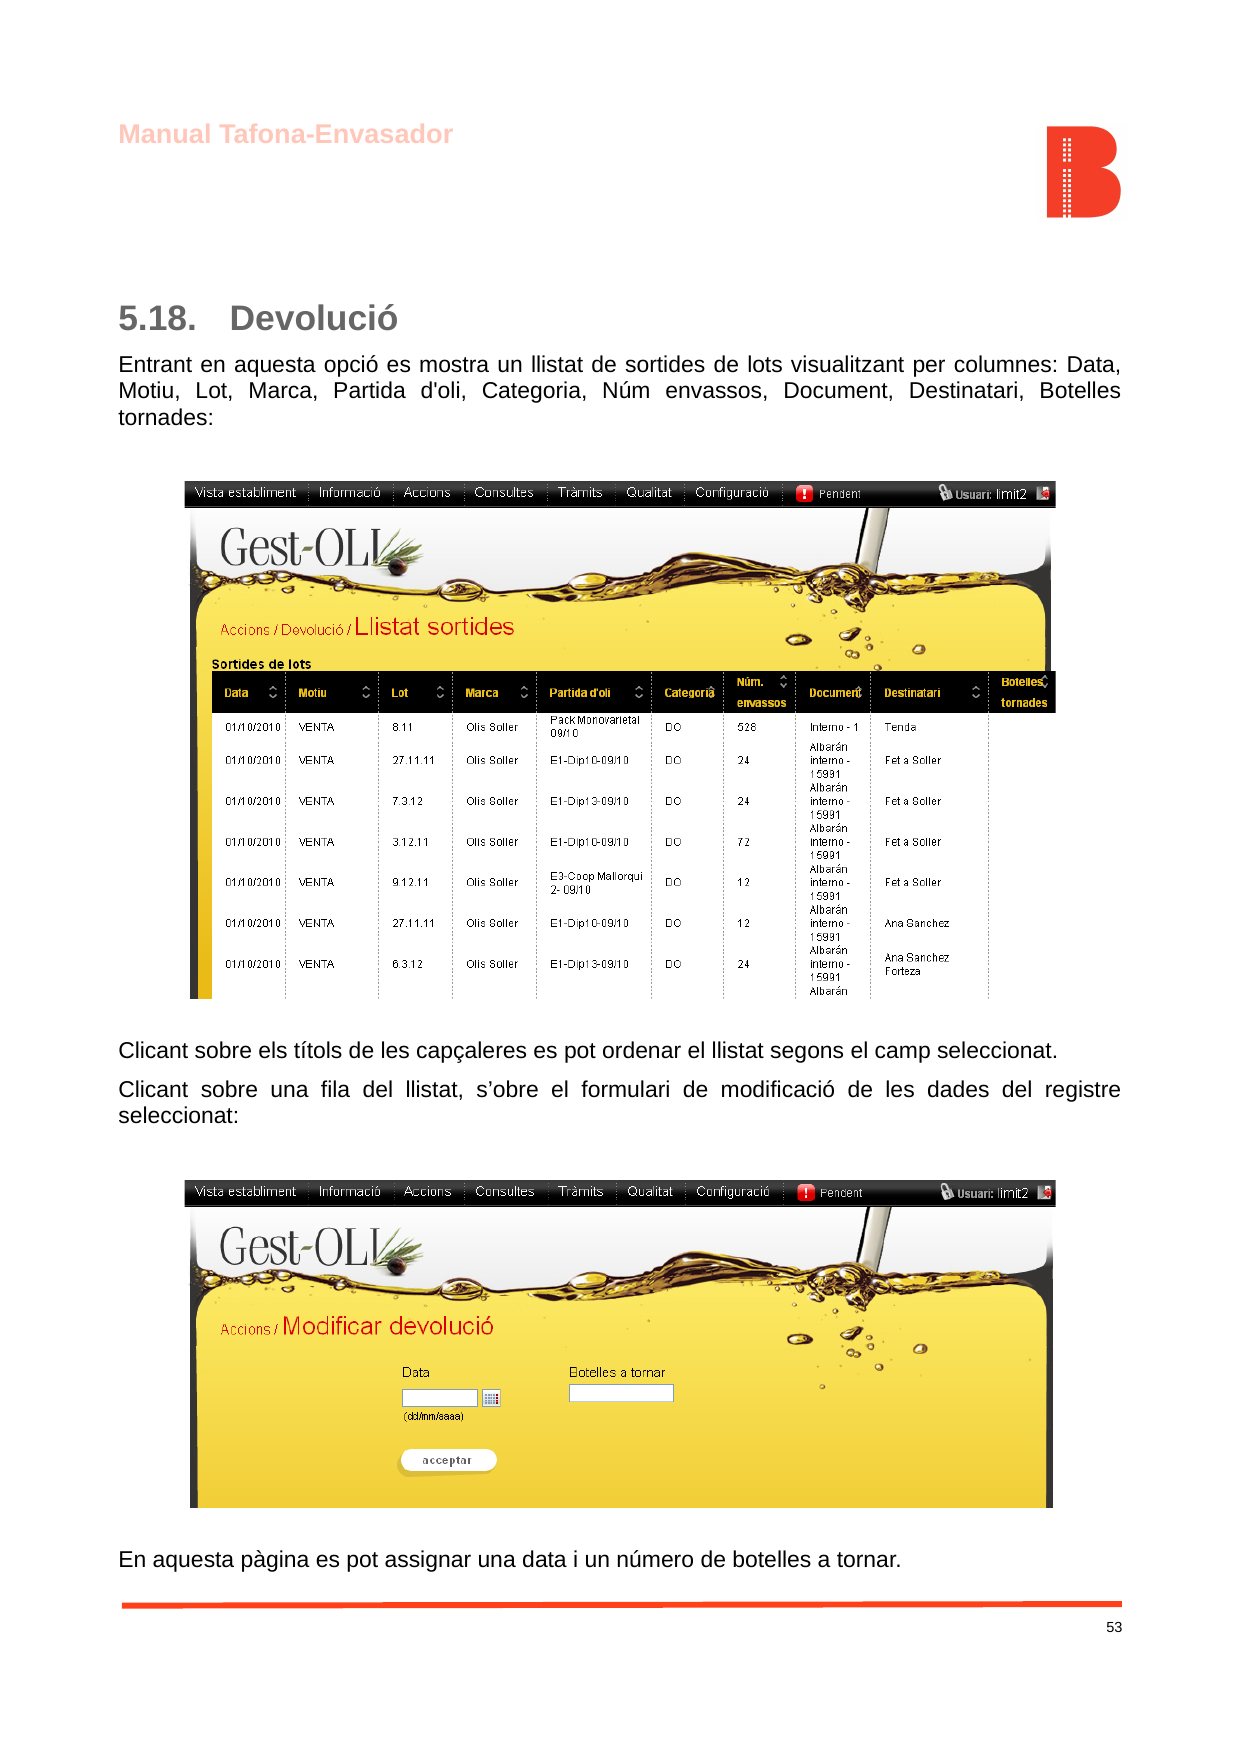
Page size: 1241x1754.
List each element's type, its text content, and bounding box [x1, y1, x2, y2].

text Entrant en aquesta opció es mostra un llistat de sortides de lots visualitzant per columnes: Data, Motiu, Lot, Marca, Partida d'oli, Categoria, Núm envassos, Document, Destinatari, Botelles tornades: [118, 351, 1122, 430]
picture [1036, 124, 1130, 221]
picture [184, 481, 1056, 999]
text En aquesta pàgina es pot assignar una data i un número de botelles a tornar. [118, 1546, 1122, 1573]
subtitle Devolució [118, 298, 1122, 338]
text Clicant sobre una fila del llistat, s’obre el formulari de modificació de les dades del registre seleccionat: [118, 1076, 1122, 1129]
text Clicant sobre els títols de les capçaleres es pot ordenar el llistat segons el camp seleccionat. [118, 1037, 1122, 1064]
picture [184, 1180, 1056, 1508]
